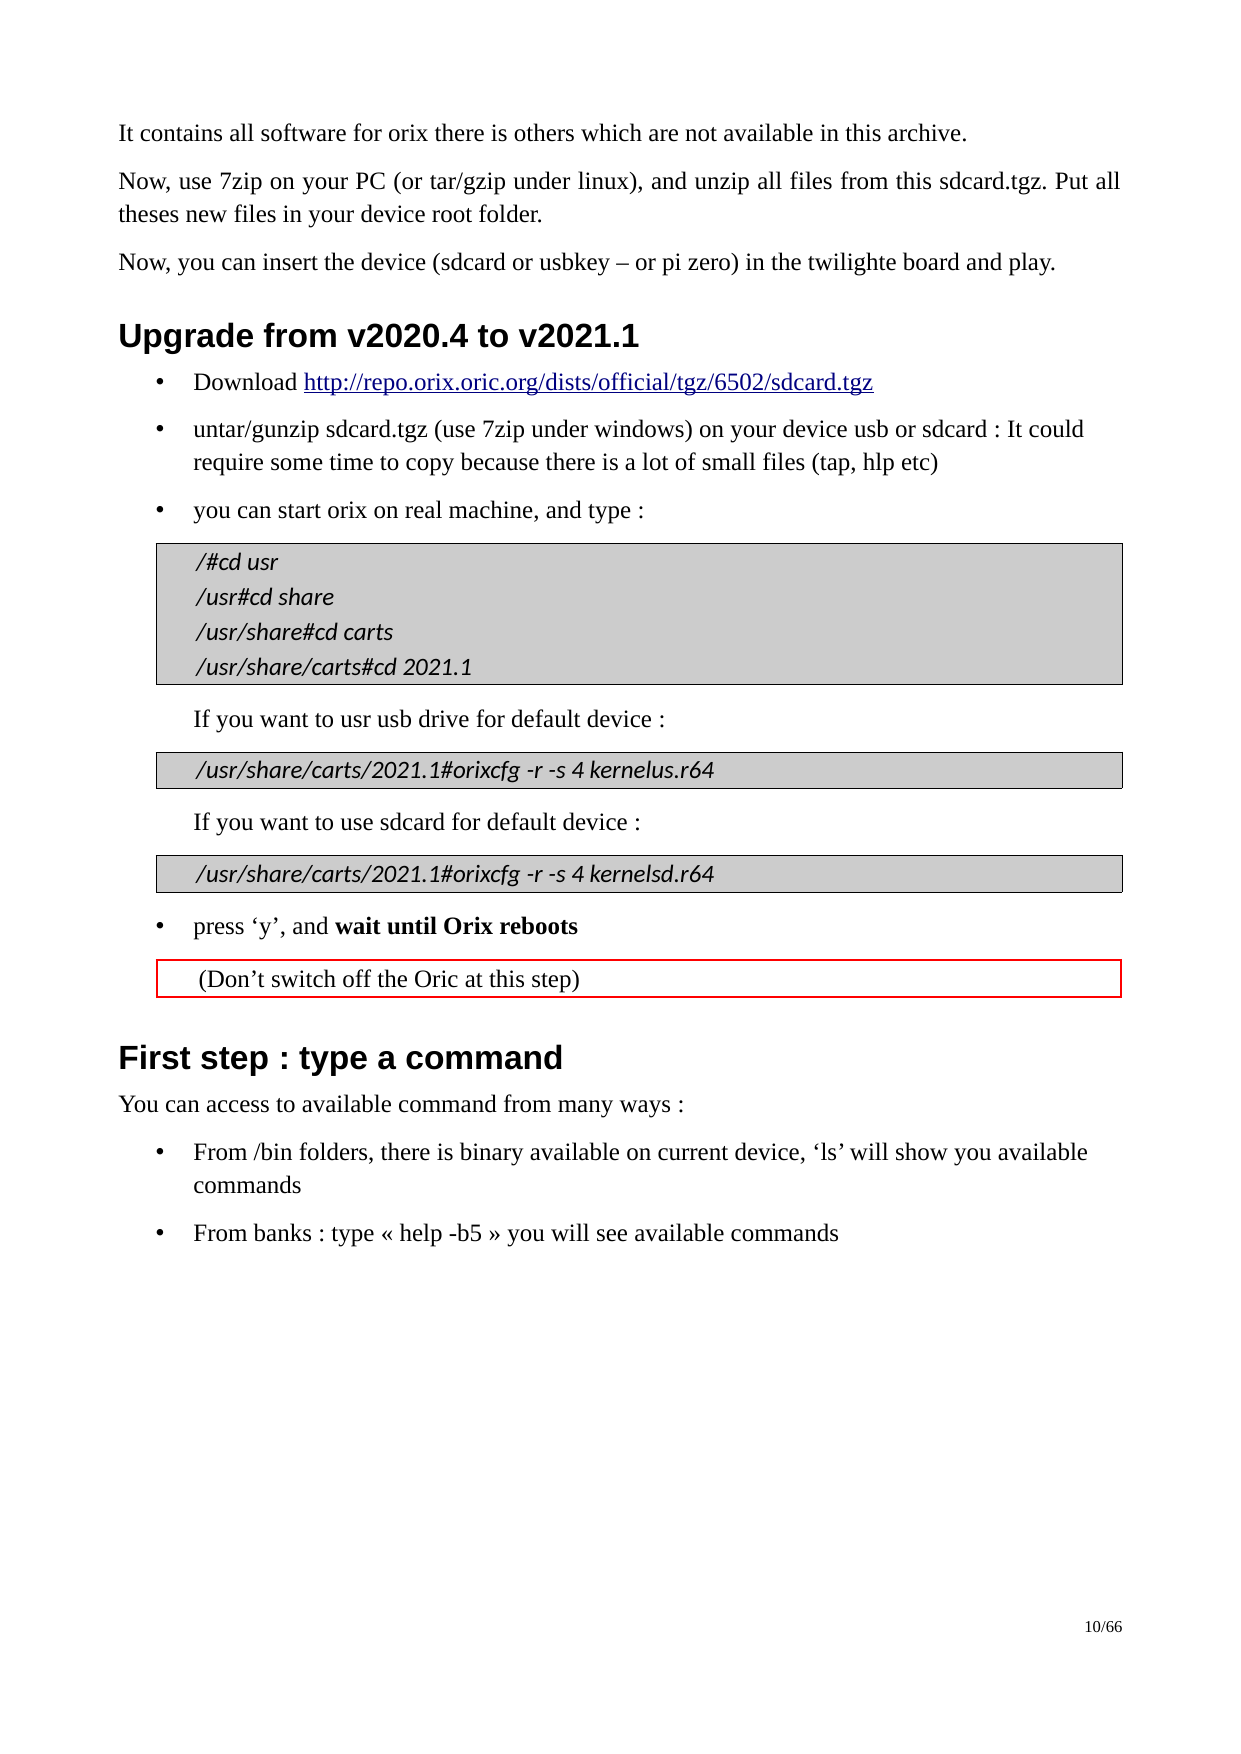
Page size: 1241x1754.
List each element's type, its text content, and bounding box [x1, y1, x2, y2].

text It contains all software for orix there is others which are not available in this archive. [118, 118, 1122, 147]
text Now, use 7zip on your PC (or tar/gzip under linux), and unzip all files from this sdcard.tgz. Put all theses new files in your device root folder. [118, 166, 1122, 228]
list From /bin folders, there is binary available on current device, ‘ls’ will show you available commands [156, 1137, 1122, 1199]
subtitle First step : type a command [118, 1038, 1122, 1077]
list (Don’t switch off the Oric at this step) [158, 961, 1120, 996]
list If you want to use sdcard for default device : [156, 807, 1122, 836]
text You can access to available command from many ways : [118, 1089, 1122, 1118]
list press ‘y’, and wait until Orix reboots [156, 911, 1122, 940]
list If you want to usr usb drive for default device : [156, 704, 1122, 733]
list /usr/share/carts/2021.1#orixcfg -r -s 4 kernelus.r64 [157, 753, 1122, 788]
text Now, you can insert the device (sdcard or usbkey – or pi zero) in the twilighte board and play. [118, 247, 1122, 276]
list untar/gunzip sdcard.tgz (use 7zip under windows) on your device usb or sdcard : It could require some time to copy because there is a lot of small files (tap, hlp etc) [156, 414, 1122, 476]
list Download http://repo.orix.oric.org/dists/official/tgz/6502/sdcard.tgz [156, 367, 1122, 395]
list /usr/share/carts/2021.1#orixcfg -r -s 4 kernelsd.r64 [157, 856, 1122, 892]
list you can start orix on real machine, and type : [156, 495, 1122, 524]
subtitle Upgrade from v2020.4 to v2021.1 [118, 315, 1122, 354]
list From banks : type « help -b5 » you will see available commands [156, 1218, 1122, 1247]
list /#cd usr /usr#cd share /usr/share#cd carts /usr/share/carts#cd 2021.1 [157, 544, 1122, 684]
